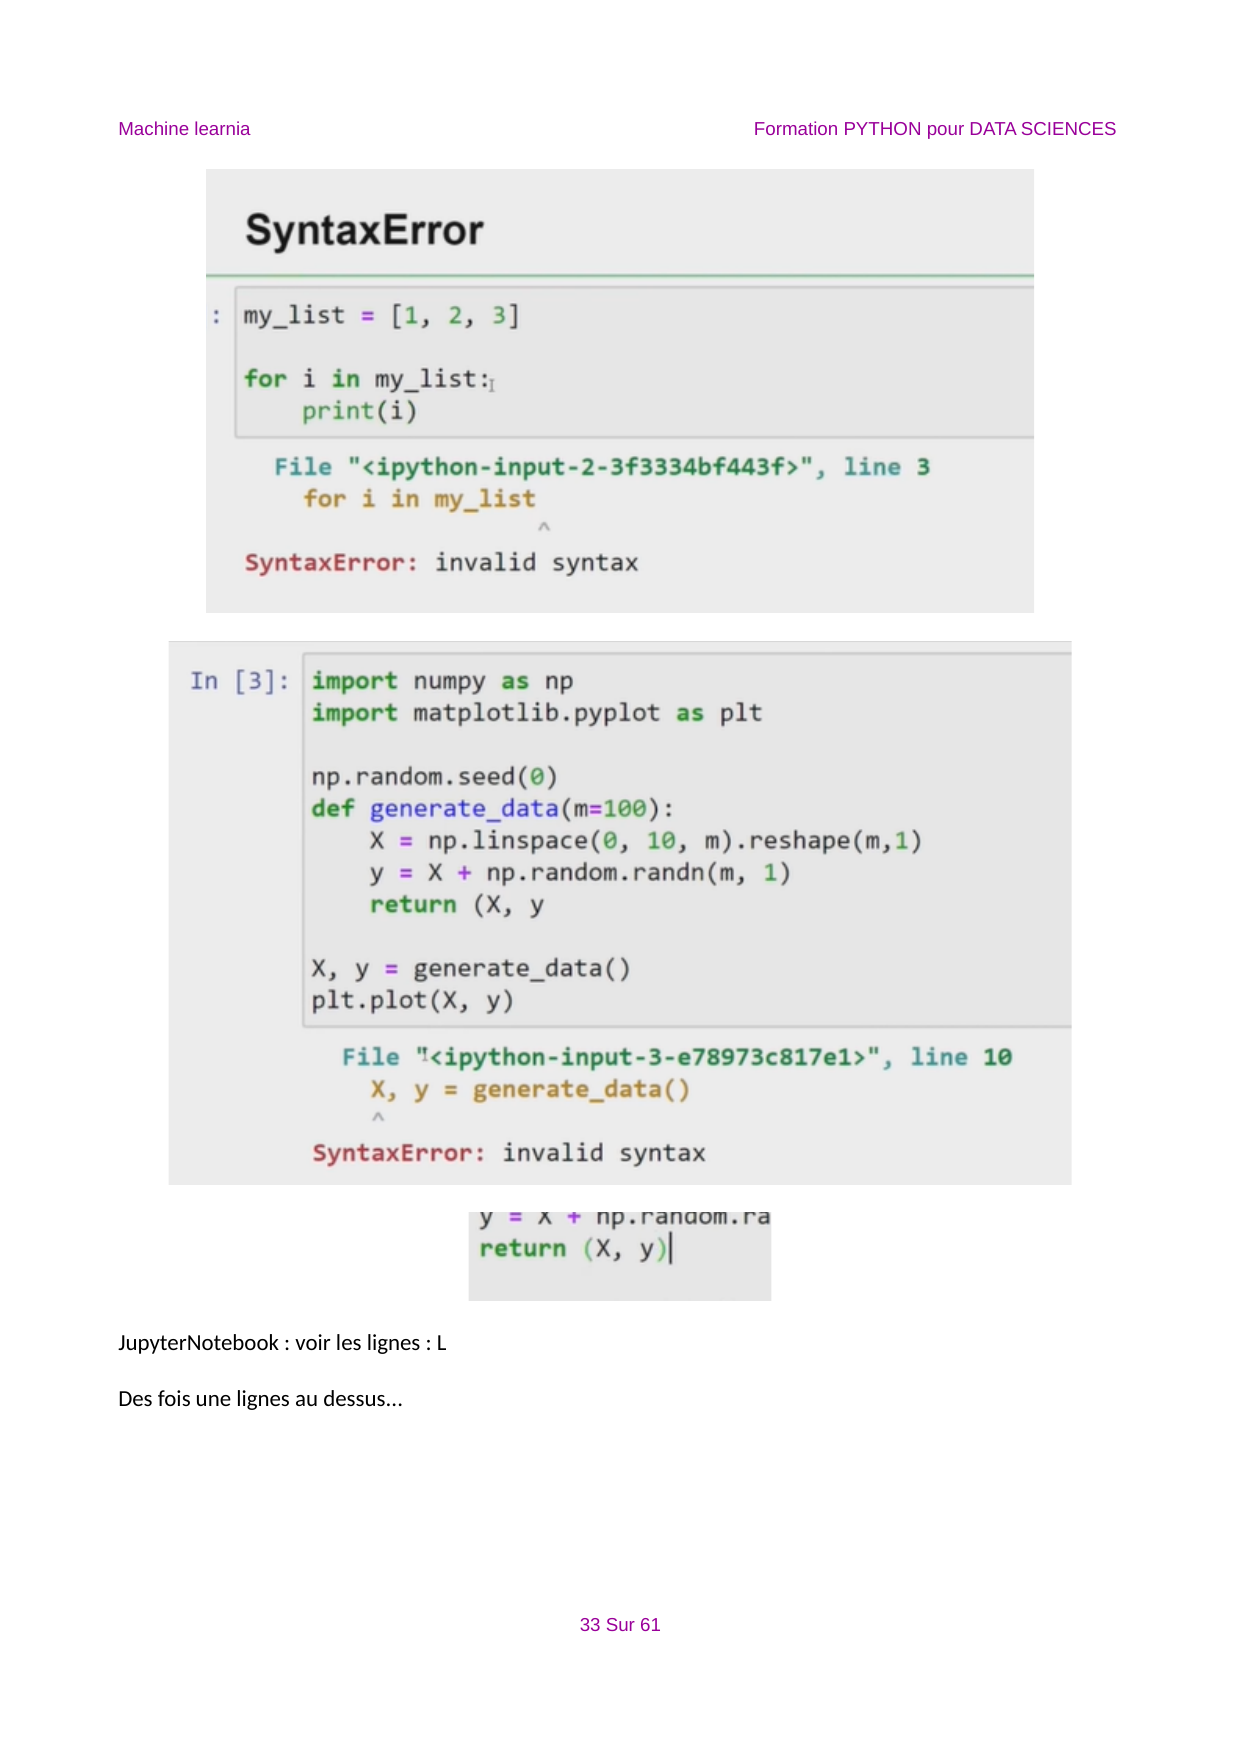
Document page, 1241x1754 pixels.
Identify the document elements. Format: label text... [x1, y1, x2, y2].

picture [468, 1212, 772, 1301]
text Des fois une lignes au dessus... [118, 1384, 1122, 1412]
text JupyterNotebook : voir les lignes : L [118, 1328, 1122, 1356]
picture [168, 641, 1072, 1185]
picture [206, 169, 1035, 613]
